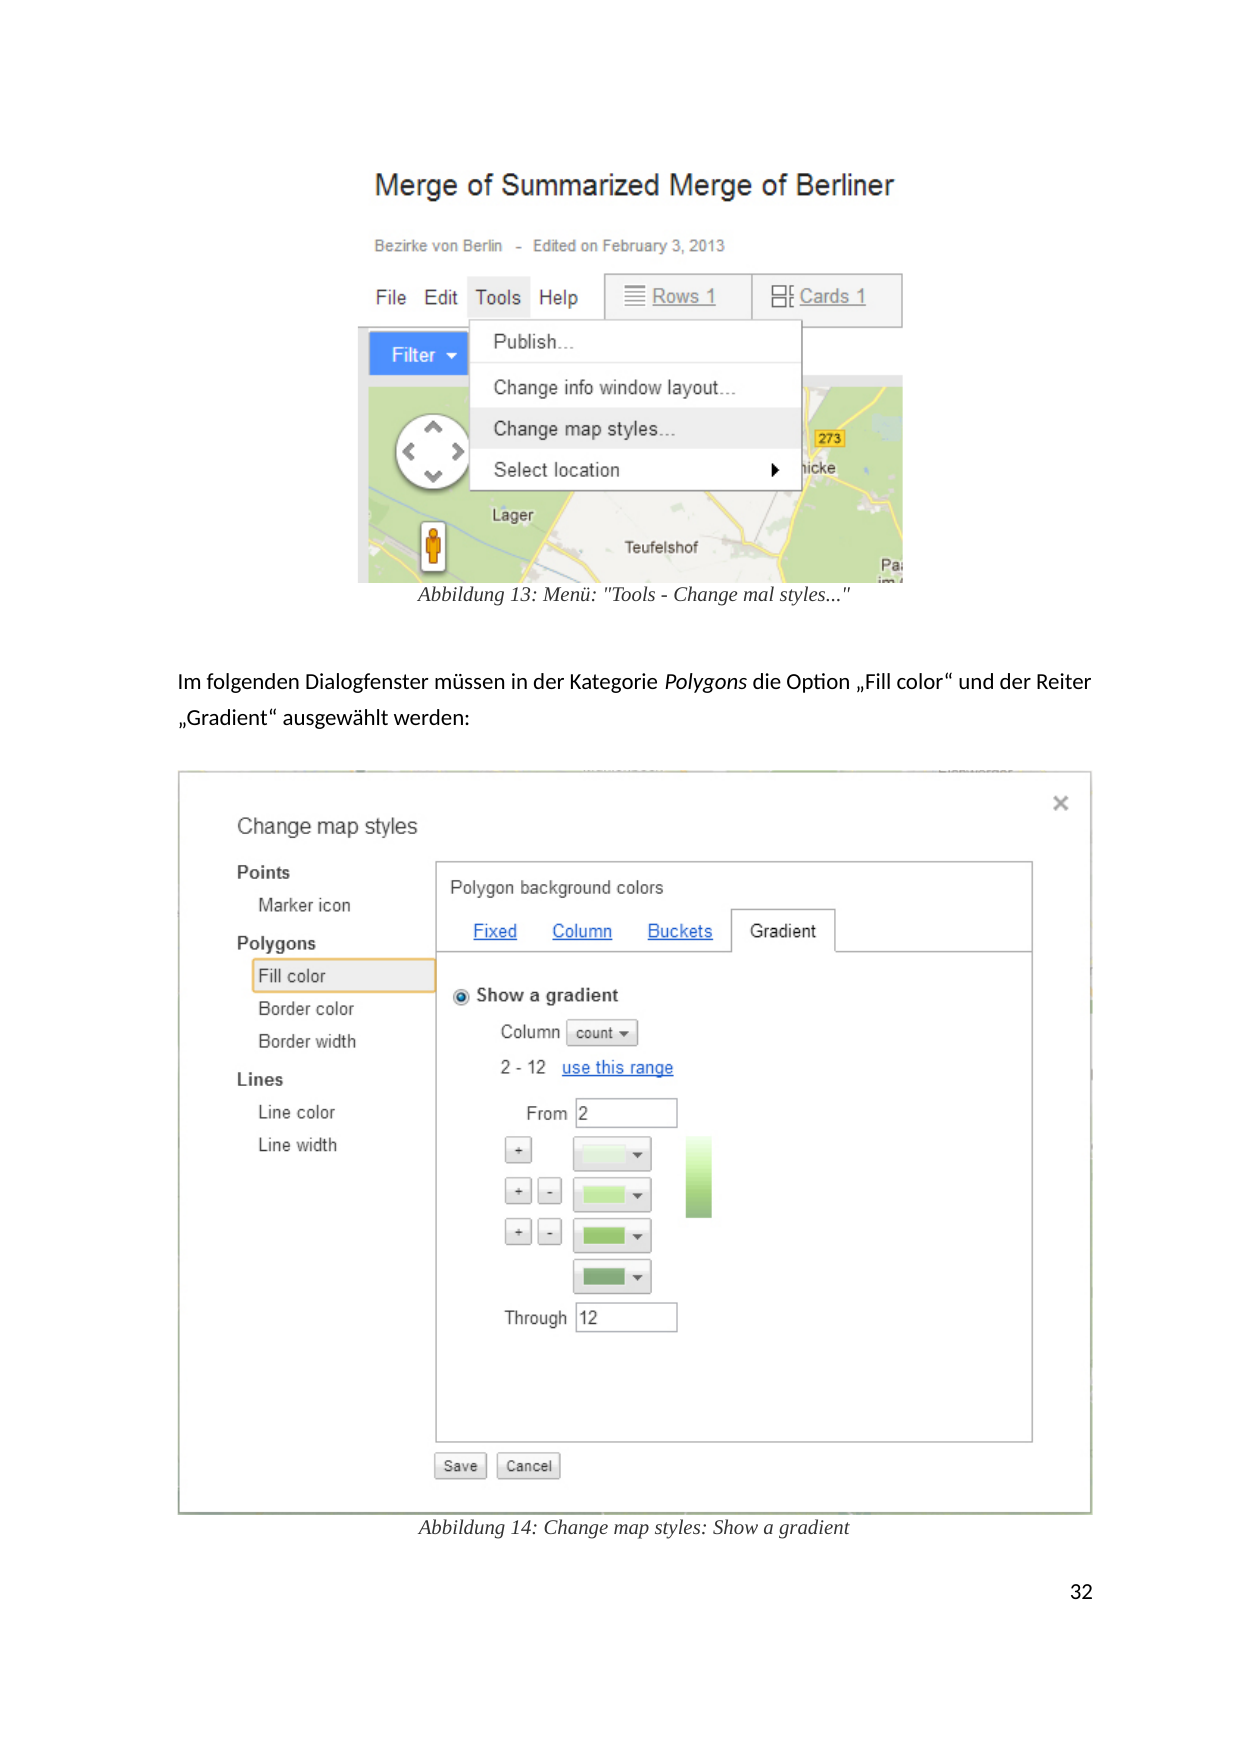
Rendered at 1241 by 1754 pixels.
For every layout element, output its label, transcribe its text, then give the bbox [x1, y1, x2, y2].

picture [177, 770, 1093, 1515]
text Abbildung 13: Menü: "Tools - Change mal styles..." [345, 166, 925, 606]
picture [357, 147, 903, 583]
text Im folgenden Dialogfenster müssen in der Kategorie Polygons die Option „Fill color“ und der Reiter „Gradient“ ausgewählt werden: [177, 667, 1093, 732]
text Abbildung 14: Change map styles: Show a gradient [177, 1515, 1093, 1539]
